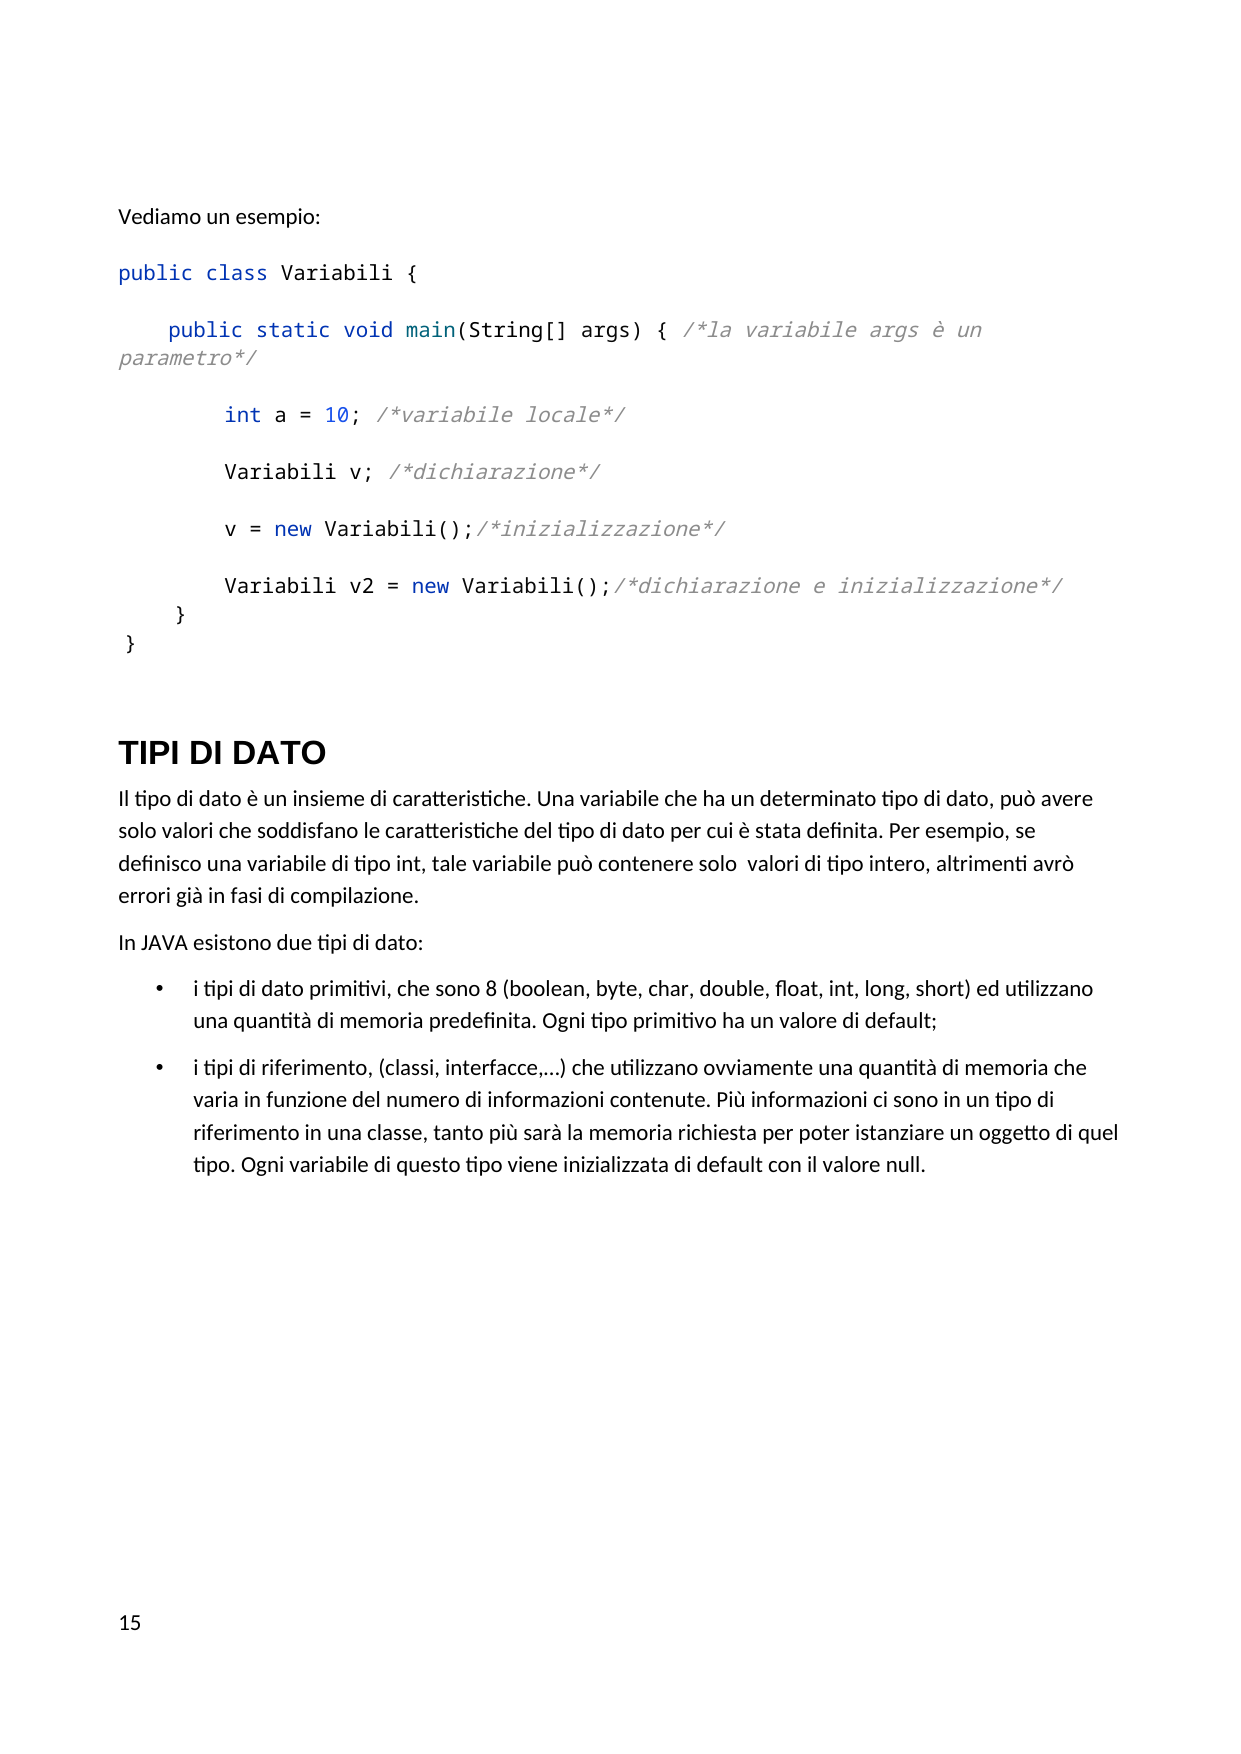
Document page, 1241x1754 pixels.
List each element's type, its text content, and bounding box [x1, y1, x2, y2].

subtitle TIPI DI DATO [118, 733, 1122, 772]
text In JAVA esistono due tipi di dato: [118, 928, 1122, 956]
list i tipi di riferimento, (classi, interfacce,…) che utilizzano ovviamente una quantità di memoria che varia in funzione del numero di informazioni contenute. Più informazioni ci sono in un tipo di riferimento in una classe, tanto più sarà la memoria richiesta per poter istanziare un oggetto di quel tipo. Ogni variabile di questo tipo viene inizializzata di default con il valore null. [156, 1053, 1122, 1178]
text public class Variabili { public static void main(String[] args) { /*la variabile args è un parametro*/ [118, 258, 1122, 372]
list i tipi di dato primitivi, che sono 8 (boolean, byte, char, double, float, int, long, short) ed utilizzano una quantità di memoria predefinita. Ogni tipo primitivo ha un valore di default; [156, 974, 1122, 1035]
text Vediamo un esempio: [118, 202, 1122, 230]
text int a = 10; /*variabile locale*/ Variabili v; /*dichiarazione*/ v = new Variabili();/*inizializzazione*/ Variabili v2 = new Variabili();/*dichiarazione e inizializzazione*/ } } [124, 372, 1122, 656]
text Il tipo di dato è un insieme di caratteristiche. Una variabile che ha un determinato tipo di dato, può avere solo valori che soddisfano le caratteristiche del tipo di dato per cui è stata definita. Per esempio, se definisco una variabile di tipo int, tale variabile può contenere solo valori di tipo intero, altrimenti avrò errori già in fasi di compilazione. [118, 784, 1122, 909]
